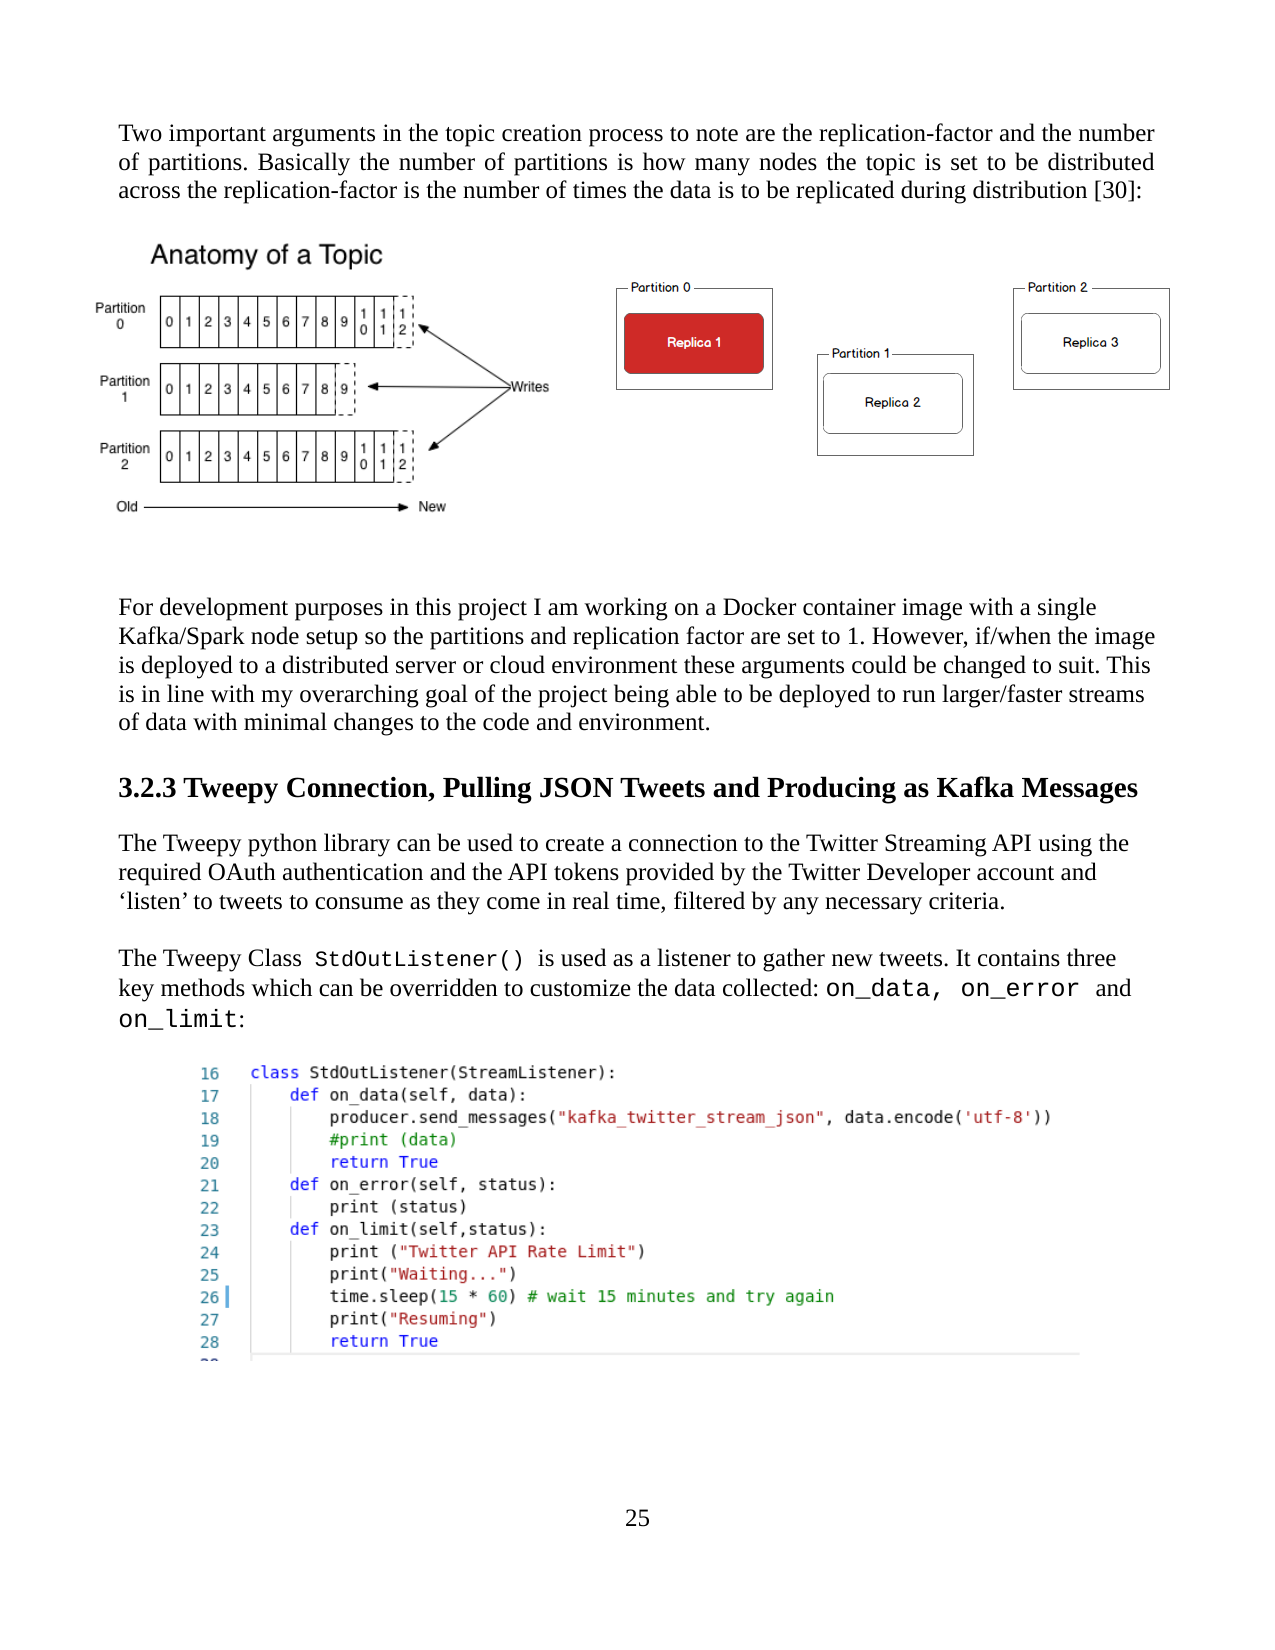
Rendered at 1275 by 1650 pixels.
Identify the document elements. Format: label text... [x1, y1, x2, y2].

picture [580, 276, 1200, 460]
picture [195, 1063, 1080, 1361]
text The Tweepy Class StdOutListener() is used as a listener to gather new tweets. It contains three key methods which can be overridden to customize the data collected: on_data, on_error and on_limit: [118, 943, 1157, 1035]
text Two important arguments in the topic creation process to note are the replication-factor and the number of partitions. Basically the number of partitions is how many nodes the topic is set to be distributed across the replication-factor is the number of times the data is to be replicated during distribution [30]: [118, 118, 1157, 204]
text The Tweepy python library can be used to create a connection to the Twitter Streaming API using the required OAuth authentication and the API tokens provided by the Twitter Developer account and ‘listen’ to tweets to consume as they come in real time, filtered by any necessary criteria. [118, 828, 1157, 915]
text 3.2.3 Tweepy Connection, Pulling JSON Tweets and Producing as Kafka Messages [118, 770, 1157, 803]
picture [80, 233, 560, 532]
text For development purposes in this project I am working on a Docker container image with a single Kafka/Spark node setup so the partitions and replication factor are set to 1. However, if/when the image is deployed to a distributed server or cloud environment these arguments could be changed to suit. This is in line with my overarching goal of the project being able to be deployed to run larger/faster streams of data with minimal changes to the code and environment. [118, 592, 1157, 736]
